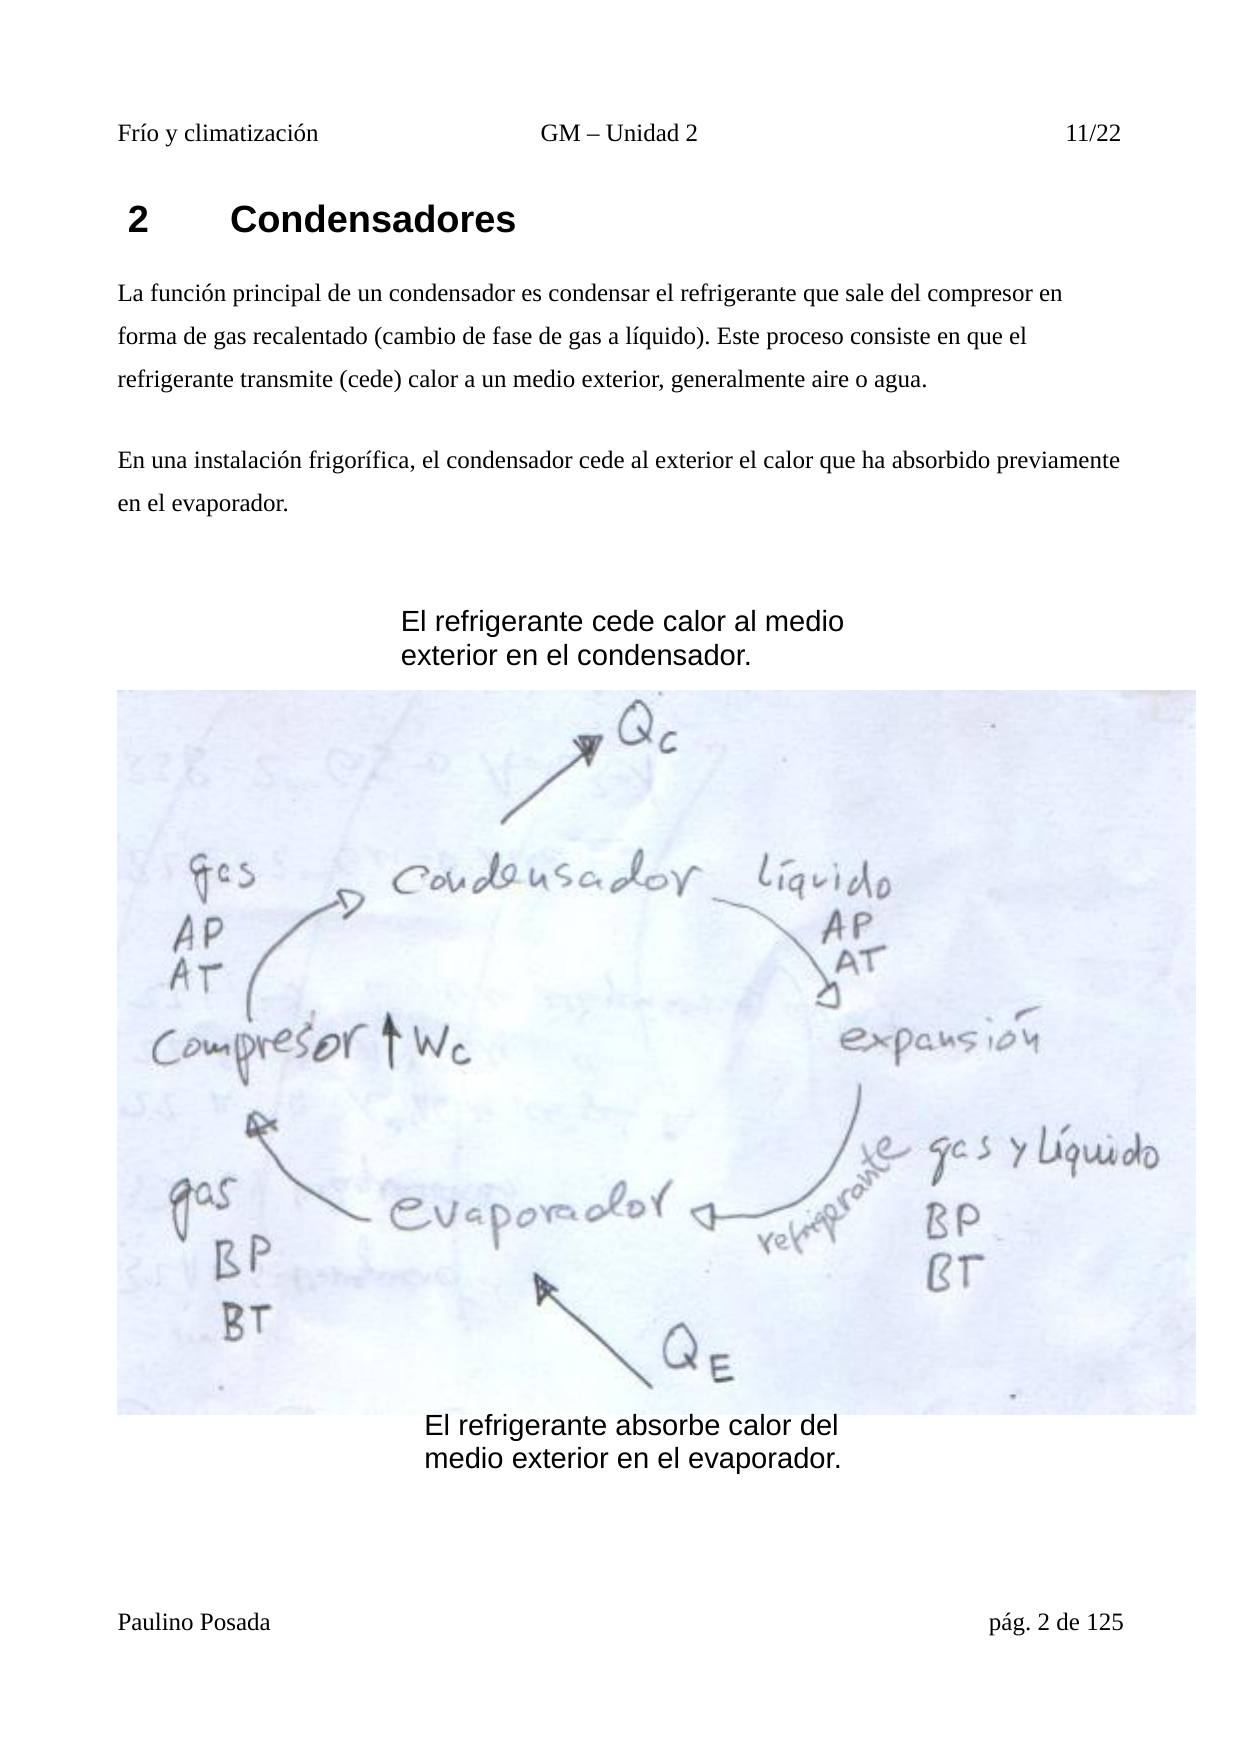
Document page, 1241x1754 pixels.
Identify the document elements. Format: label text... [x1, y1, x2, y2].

subtitle Condensadores [117, 197, 1123, 241]
text La función principal de un condensador es condensar el refrigerante que sale del compresor en forma de gas recalentado (cambio de fase de gas a líquido). Este proceso consiste en que el refrigerante transmite (cede) calor a un medio exterior, generalmente aire o agua. [117, 278, 1123, 393]
picture [117, 690, 1196, 1415]
text En una instalación frigorífica, el condensador cede al exterior el calor que ha absorbido previamente en el evaporador. [117, 445, 1123, 517]
